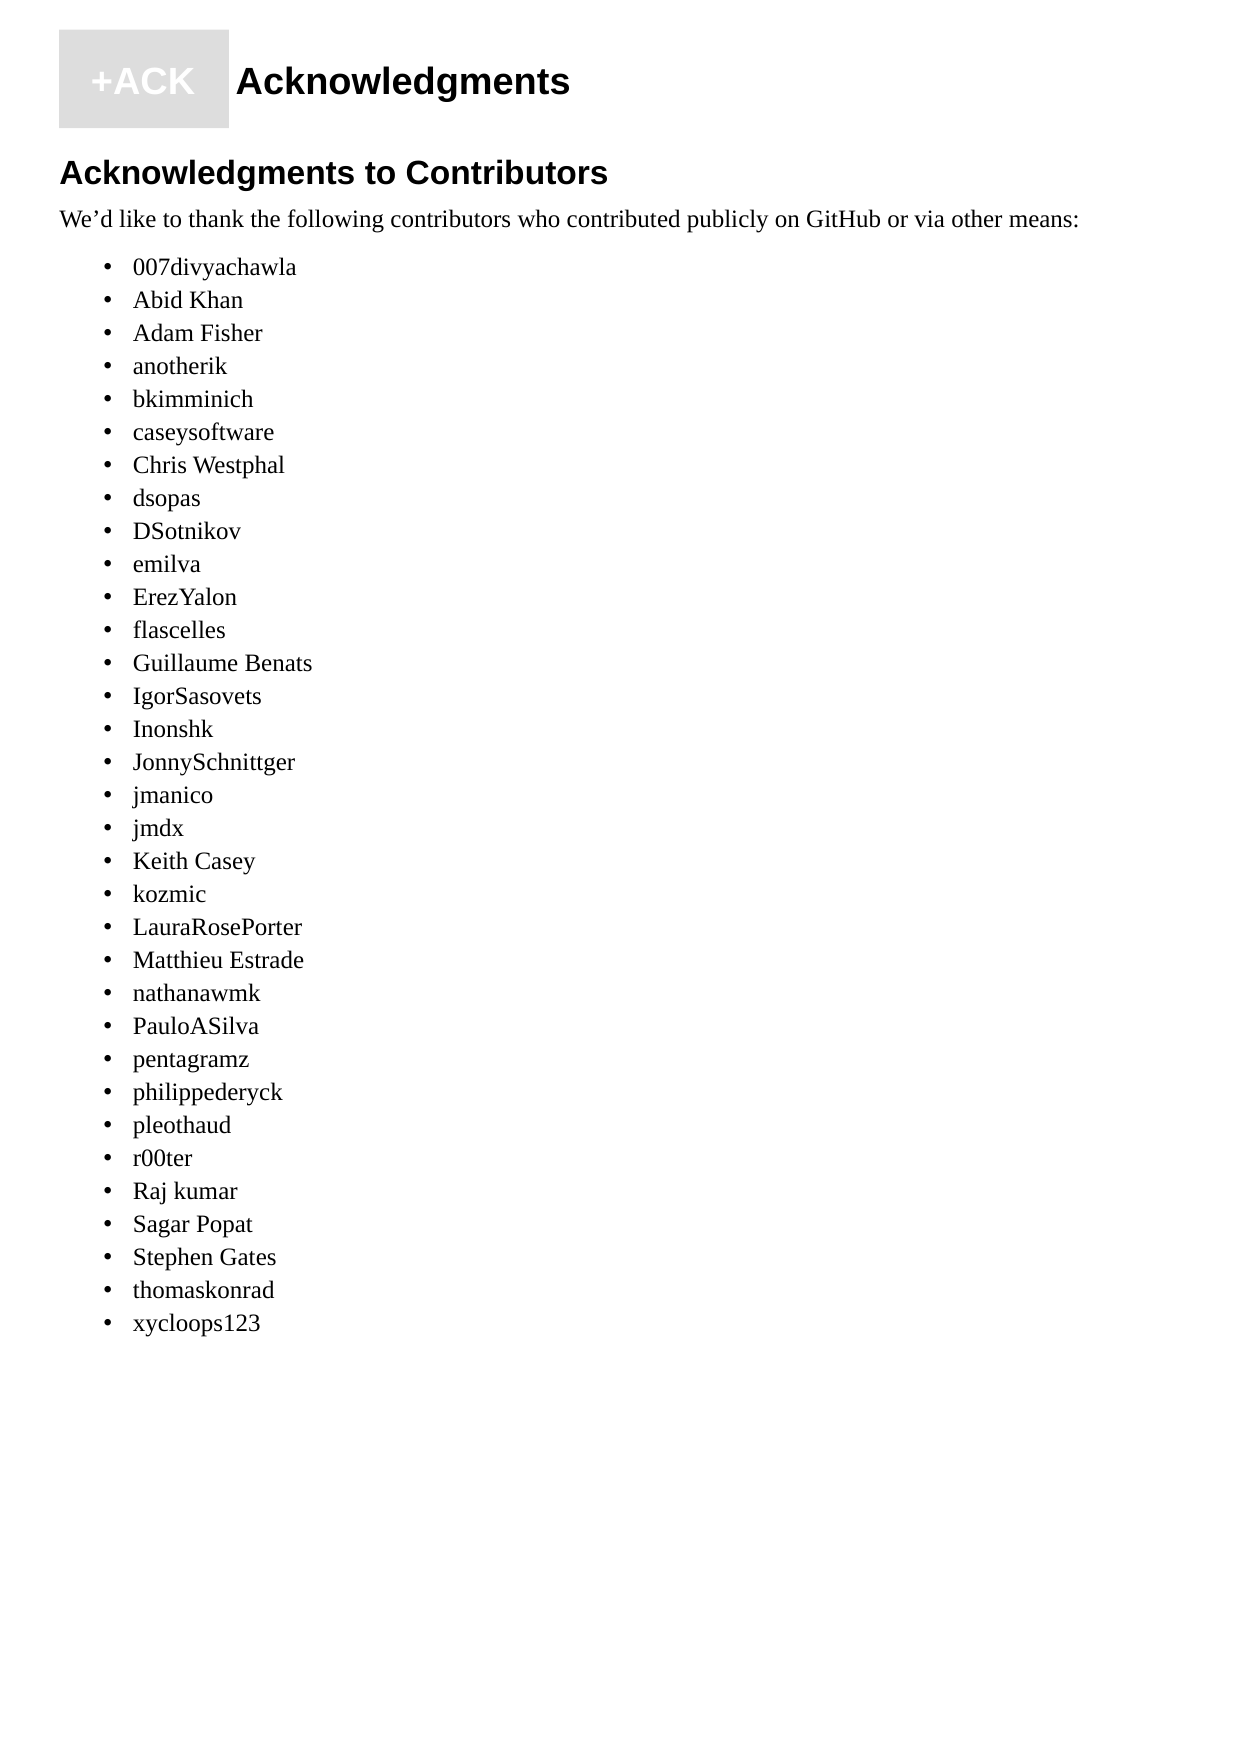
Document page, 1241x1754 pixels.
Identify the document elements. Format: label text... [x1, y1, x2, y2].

list emilva [103, 549, 1181, 578]
list Keith Casey [103, 846, 1181, 875]
list pleothaud [103, 1110, 1181, 1139]
list caseysoftware [103, 417, 1181, 446]
list kozmic [103, 879, 1181, 908]
list JonnySchnittger [103, 747, 1181, 776]
list Matthieu Estrade [103, 945, 1181, 974]
list Chris Westphal [103, 450, 1181, 479]
list flascelles [103, 615, 1181, 644]
subtitle Acknowledgments to Contributors [59, 153, 1181, 192]
list nathanawmk [103, 978, 1181, 1007]
list Guillaume Benats [103, 648, 1181, 677]
list IgorSasovets [103, 681, 1181, 710]
list xycloops123 [103, 1308, 1181, 1337]
list Sagar Popat [103, 1209, 1181, 1238]
list bkimminich [103, 384, 1181, 413]
list pentagramz [103, 1044, 1181, 1073]
list Inonshk [103, 714, 1181, 743]
list LauraRosePorter [103, 912, 1181, 941]
list Adam Fisher [103, 318, 1181, 347]
list thomaskonrad [103, 1275, 1181, 1304]
list ErezYalon [103, 582, 1181, 611]
list PauloASilva [103, 1011, 1181, 1040]
list r00ter [103, 1143, 1181, 1172]
list dsopas [103, 483, 1181, 512]
list DSotnikov [103, 516, 1181, 545]
text We’d like to thank the following contributors who contributed publicly on GitHub or via other means: [59, 204, 1181, 233]
list Abid Khan [103, 285, 1181, 313]
list 007divyachawla [103, 252, 1181, 281]
list philippederyck [103, 1077, 1181, 1106]
list Raj kumar [103, 1176, 1181, 1205]
list anotherik [103, 351, 1181, 379]
list jmanico [103, 780, 1181, 809]
list jmdx [103, 813, 1181, 842]
list Stephen Gates [103, 1242, 1181, 1271]
